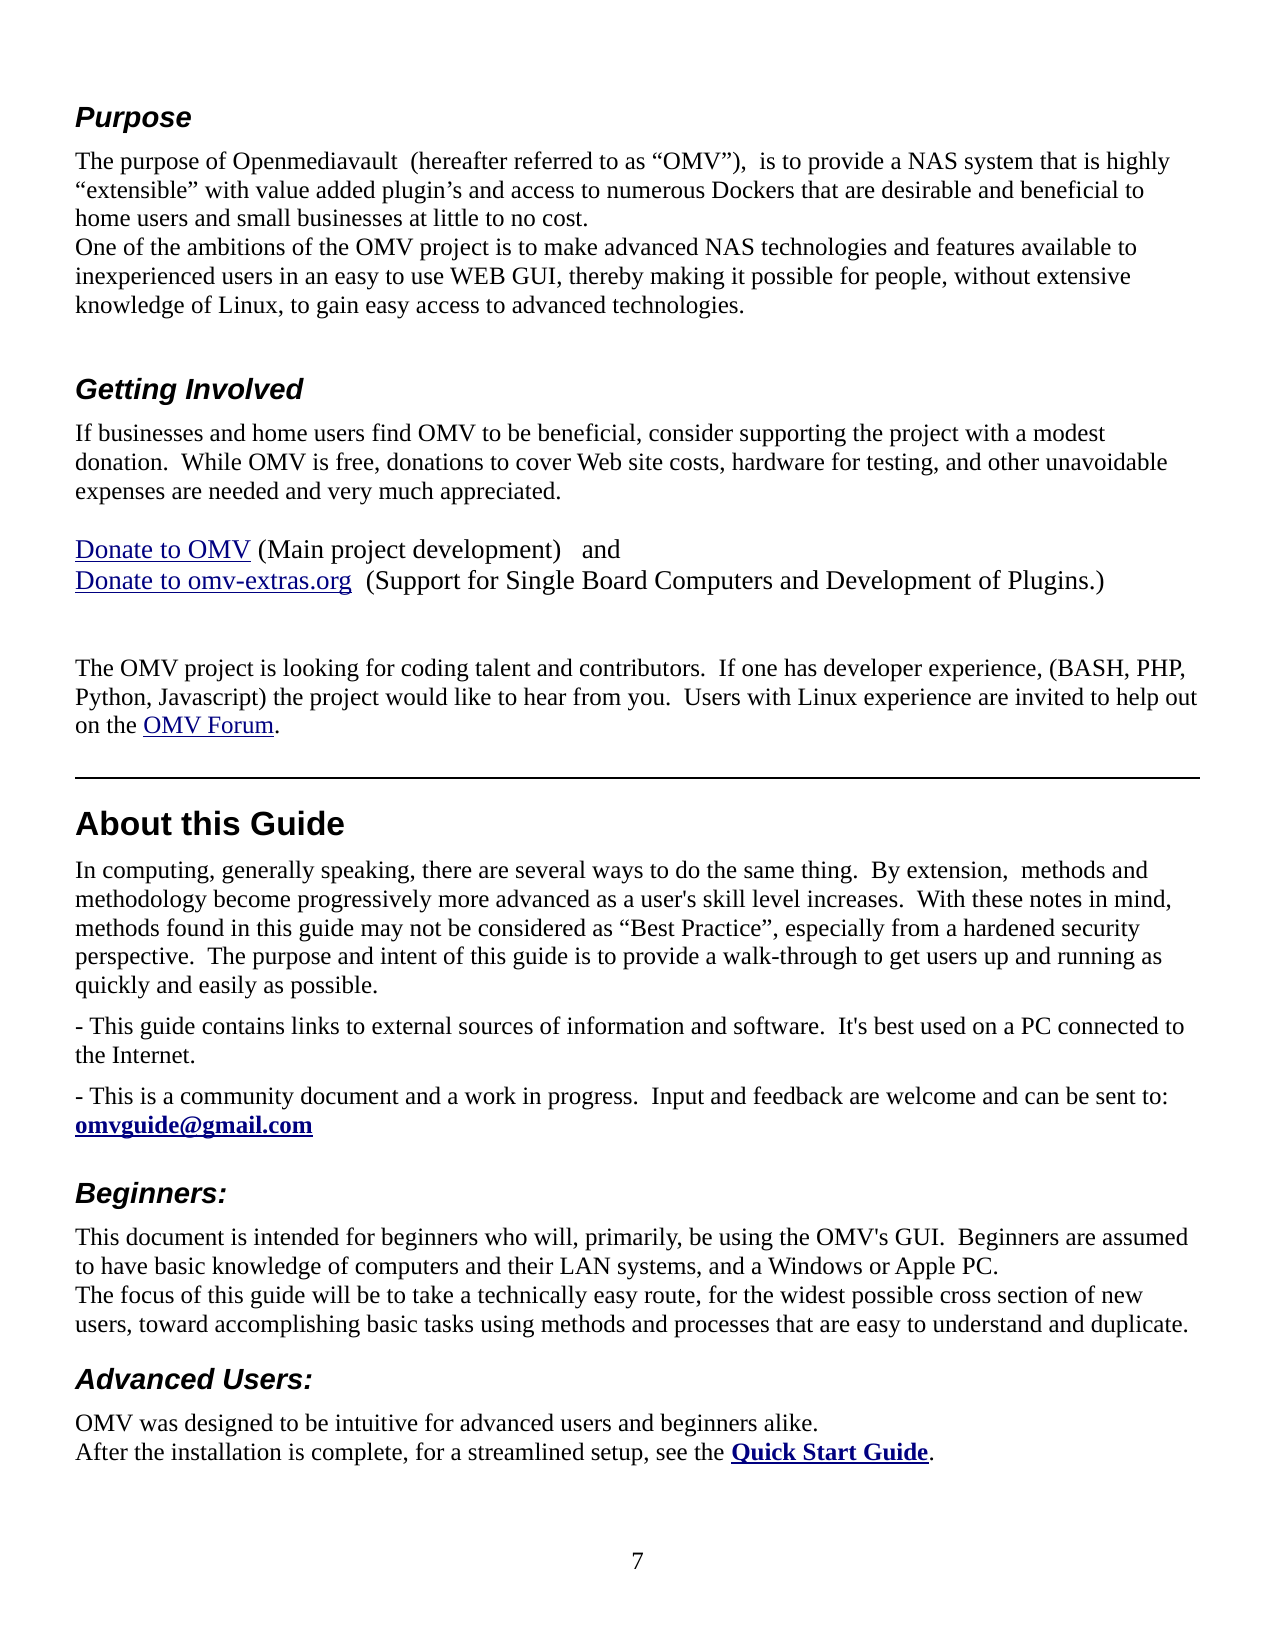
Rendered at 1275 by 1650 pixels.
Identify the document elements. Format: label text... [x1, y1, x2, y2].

text - This guide contains links to external sources of information and software. It's best used on a PC connected to the Internet. [75, 1011, 1200, 1069]
text This document is intended for beginners who will, primarily, be using the OMV's GUI. Beginners are assumed to have basic knowledge of computers and their LAN systems, and a Windows or Apple PC. [75, 1222, 1200, 1280]
text - This is a community document and a work in progress. Input and feedback are welcome and can be sent to: omvguide@gmail.com [75, 1081, 1200, 1139]
text In computing, generally speaking, there are several ways to do the same thing. By extension, methods and methodology become progressively more advanced as a user's skill level increases. With these notes in mind, methods found in this guide may not be considered as “Best Practice”, especially from a hardened security perspective. The purpose and intent of this guide is to provide a walk-through to get users up and running as quickly and easily as possible. [75, 855, 1200, 999]
subtitle About this Guide [75, 804, 1200, 843]
text The purpose of Openmediavault (hereafter referred to as “OMV”), is to provide a NAS system that is highly “extensible” with value added plugin’s and access to numerous Dockers that are desirable and beneficial to home users and small businesses at little to no cost. [75, 146, 1200, 232]
text One of the ambitions of the OMV project is to make advanced NAS technologies and features available to inexperienced users in an easy to use WEB GUI, thereby making it possible for people, without extensive knowledge of Linux, to gain easy access to advanced technologies. [75, 232, 1200, 318]
text The focus of this guide will be to take a technically easy route, for the widest possible cross section of new users, toward accomplishing basic tasks using methods and processes that are easy to understand and duplicate. [75, 1280, 1200, 1337]
text If businesses and home users find OMV to be beneficial, consider supporting the project with a modest donation. While OMV is free, donations to cover Web site costs, hardware for testing, and other unavoidable expenses are needed and very much appreciated. [75, 418, 1200, 504]
text The OMV project is looking for coding talent and contributors. If one has developer experience, (BASH, PHP, Python, Javascript) the project would like to hear from you. Users with Linux experience are invited to help out on the OMV Forum. [75, 624, 1200, 739]
subtitle Beginners: [75, 1176, 1200, 1210]
subtitle Getting Involved [75, 372, 1200, 406]
subtitle Advanced Users: [75, 1362, 1200, 1396]
text Donate to OMV (Main project development) and [75, 533, 1200, 564]
text OMV was designed to be intuitive for advanced users and beginners alike. After the installation is complete, for a streamlined setup, see the Quick Start Guide. [75, 1408, 1200, 1466]
text Donate to omv-extras.org (Support for Single Board Computers and Development of Plugins.) [75, 564, 1200, 596]
subtitle Purpose [75, 100, 1200, 133]
